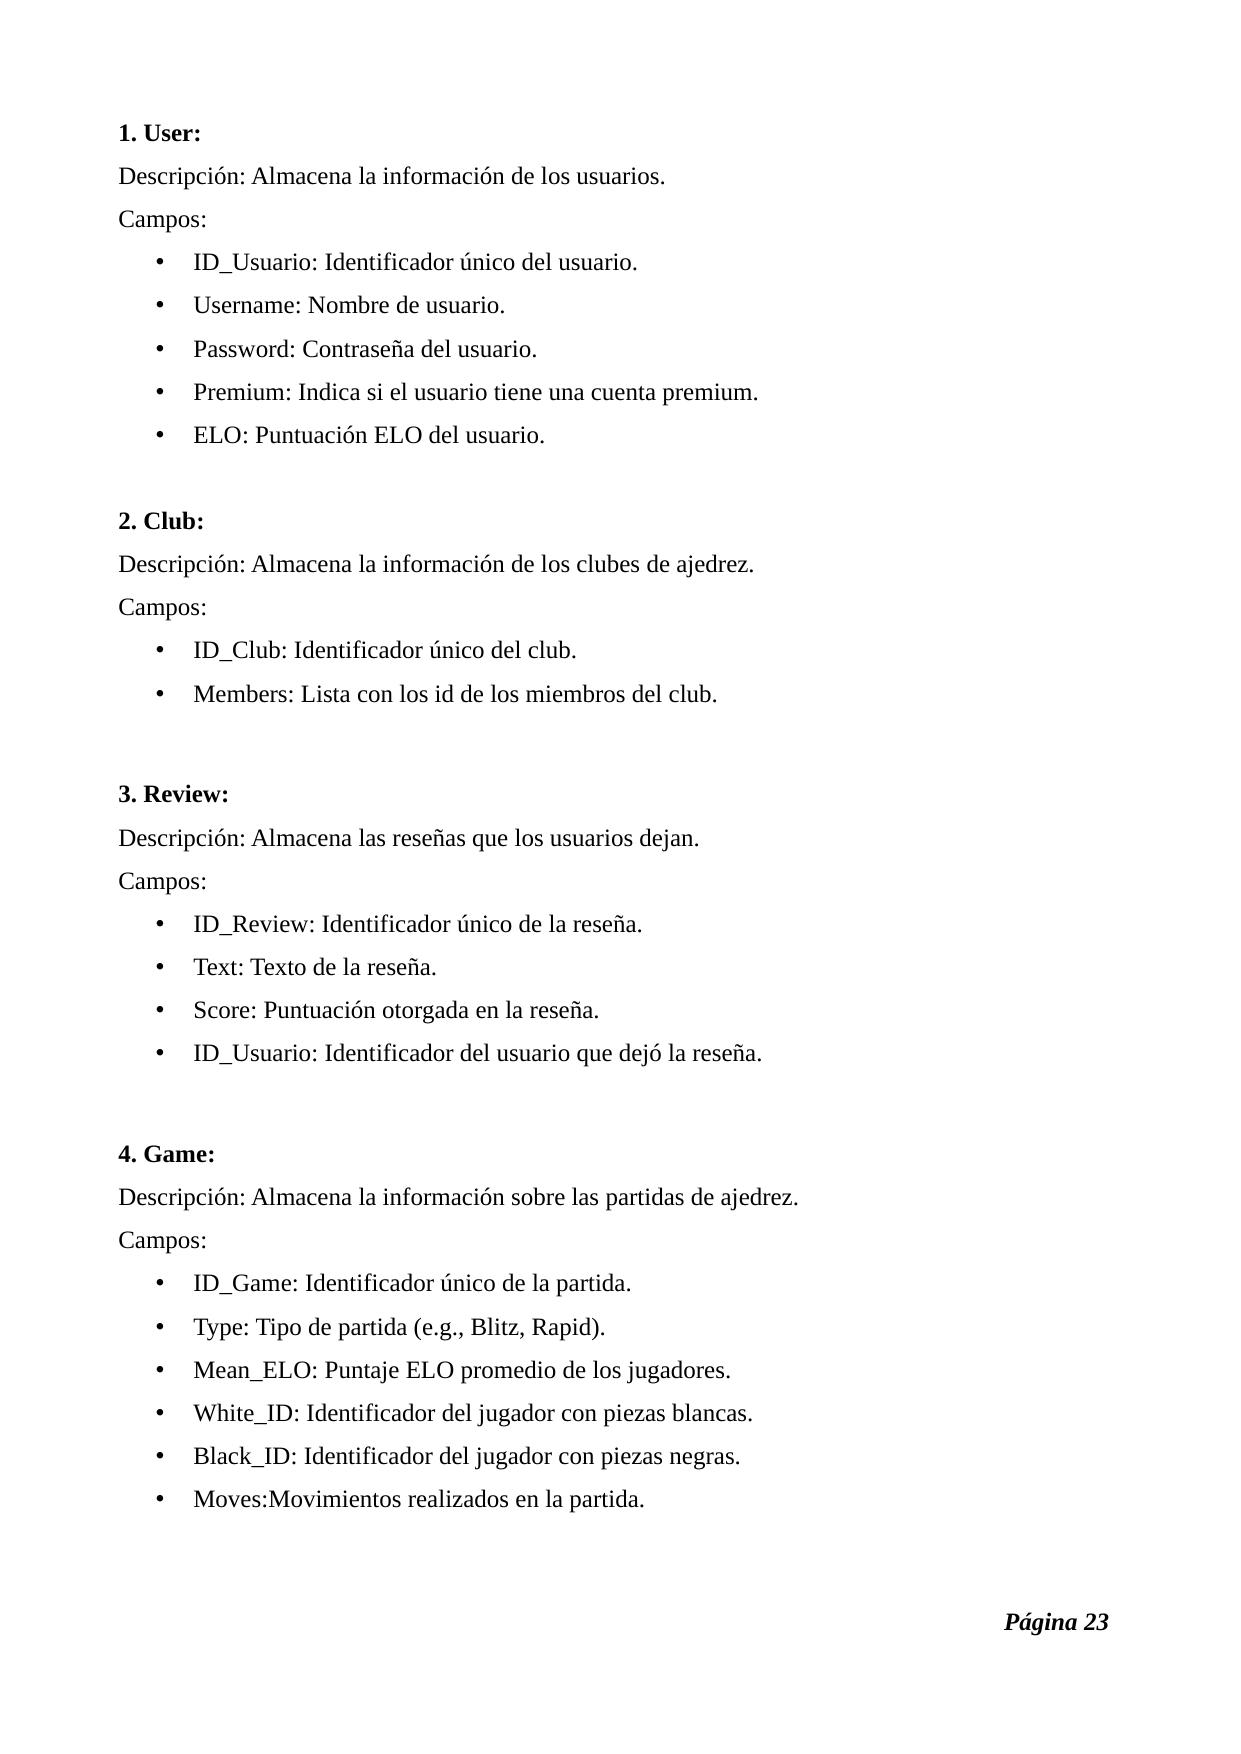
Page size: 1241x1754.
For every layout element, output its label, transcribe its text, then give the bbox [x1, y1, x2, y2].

subtitle Password: Contraseña del usuario. [156, 334, 1122, 362]
text Campos: [118, 592, 1122, 621]
list Text: Texto de la reseña. [156, 952, 1122, 981]
text Campos: [118, 1225, 1122, 1254]
list Members: Lista con los id de los miembros del club. [156, 679, 1122, 707]
list ID_Review: Identificador único de la reseña. [156, 909, 1122, 938]
text 2. Club: [118, 506, 1122, 535]
text Campos: [118, 866, 1122, 894]
list Score: Puntuación otorgada en la reseña. [156, 995, 1122, 1024]
subtitle ELO: Puntuación ELO del usuario. [156, 420, 1122, 449]
list ID_Game: Identificador único de la partida. [156, 1268, 1122, 1297]
subtitle Username: Nombre de usuario. [156, 291, 1122, 319]
text Descripción: Almacena las reseñas que los usuarios dejan. [118, 823, 1122, 851]
subtitle 1. User: [118, 118, 1122, 147]
list Black_ID: Identificador del jugador con piezas negras. [156, 1441, 1122, 1470]
text 3. Review: [118, 779, 1122, 808]
text Descripción: Almacena la información sobre las partidas de ajedrez. [118, 1182, 1122, 1211]
subtitle Campos: [118, 204, 1122, 233]
list White_ID: Identificador del jugador con piezas blancas. [156, 1398, 1122, 1427]
list Moves:Movimientos realizados en la partida. [156, 1484, 1122, 1513]
list ID_Club: Identificador único del club. [156, 636, 1122, 664]
subtitle Descripción: Almacena la información de los usuarios. [118, 161, 1122, 190]
list Mean_ELO: Puntaje ELO promedio de los jugadores. [156, 1355, 1122, 1383]
text 4. Game: [118, 1139, 1122, 1168]
text Descripción: Almacena la información de los clubes de ajedrez. [118, 549, 1122, 578]
list Type: Tipo de partida (e.g., Blitz, Rapid). [156, 1312, 1122, 1340]
subtitle Premium: Indica si el usuario tiene una cuenta premium. [156, 377, 1122, 406]
list ID_Usuario: Identificador del usuario que dejó la reseña. [156, 1038, 1122, 1067]
subtitle ID_Usuario: Identificador único del usuario. [156, 247, 1122, 276]
